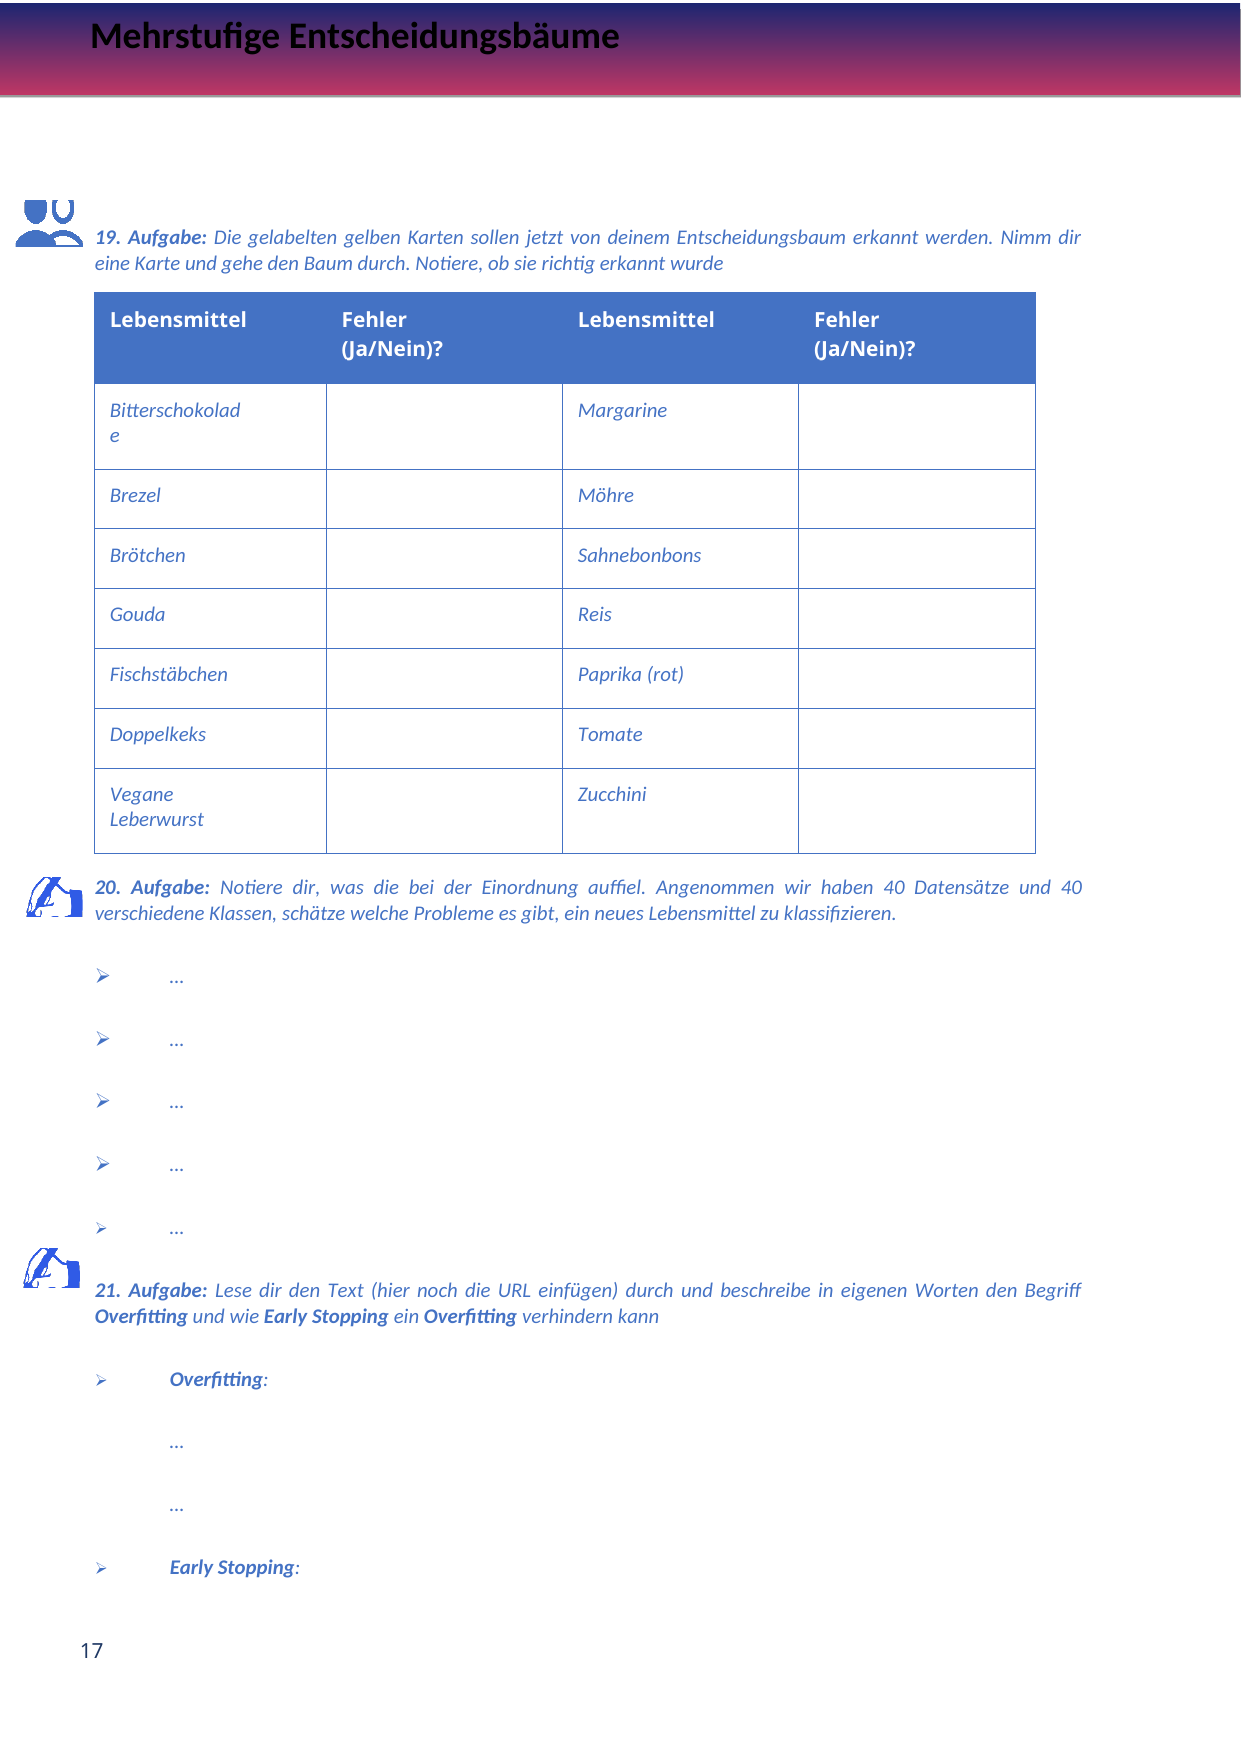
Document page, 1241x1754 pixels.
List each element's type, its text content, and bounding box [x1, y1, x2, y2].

table_cell Bitterschokolade [95, 384, 326, 468]
list … [94, 1214, 1086, 1240]
table_cell Margarine [563, 384, 798, 468]
table_cell Sahnebonbons [563, 529, 798, 588]
table_cell [799, 470, 1035, 528]
list … [94, 1026, 1086, 1051]
text … [169, 1429, 1086, 1454]
table_cell [327, 384, 562, 468]
list … [94, 963, 1086, 988]
table_cell [799, 589, 1035, 648]
table_cell [327, 589, 562, 648]
list … [94, 1152, 1086, 1177]
table_cell Fischstäbchen [95, 649, 326, 708]
table_cell [327, 529, 562, 588]
list Overfitting: [94, 1366, 1086, 1391]
table_cell Vegane Leberwurst [95, 769, 326, 853]
text … [169, 1492, 1086, 1517]
table_cell [327, 709, 562, 767]
table_cell [327, 470, 562, 528]
list Early Stopping: [94, 1554, 1086, 1580]
table_header Lebensmittel [95, 293, 326, 383]
table_cell [799, 649, 1035, 708]
text 20. Aufgabe: Notiere dir, was die bei der Einordnung auffiel. Angenommen wir haben 40 Datensätze und 40 verschiedene Klassen, schätze welche Probleme es gibt, ein neues Lebensmittel zu klassifizieren. [94, 874, 1086, 925]
table_cell [799, 384, 1035, 468]
table_cell [799, 709, 1035, 767]
table_header Fehler (Ja/Nein)? [799, 293, 1035, 383]
table_cell Zucchini [563, 769, 798, 853]
table_header Lebensmittel [563, 293, 798, 383]
table_cell Brezel [95, 470, 326, 528]
text 19. Aufgabe: Die gelabelten gelben Karten sollen jetzt von deinem Entscheidungsbaum erkannt werden. Nimm dir eine Karte und gehe den Baum durch. Notiere, ob sie richtig erkannt wurde [94, 224, 1086, 275]
list … [94, 1089, 1086, 1114]
table_cell Doppelkeks [95, 709, 326, 767]
table_cell Gouda [95, 589, 326, 648]
table_cell [327, 769, 562, 853]
text 21. Aufgabe: Lese dir den Text (hier noch die URL einfügen) durch und beschreibe in eigenen Worten den Begriff Overfitting und wie Early Stopping ein Overfitting verhindern kann [94, 1277, 1086, 1328]
table_header Fehler (Ja/Nein)? [327, 293, 562, 383]
table_cell Möhre [563, 470, 798, 528]
table_cell Tomate [563, 709, 798, 767]
table_cell Paprika (rot) [563, 649, 798, 708]
table_cell [327, 649, 562, 708]
table_cell [799, 529, 1035, 588]
table_cell Brötchen [95, 529, 326, 588]
table_cell Reis [563, 589, 798, 648]
table_cell [799, 769, 1035, 853]
